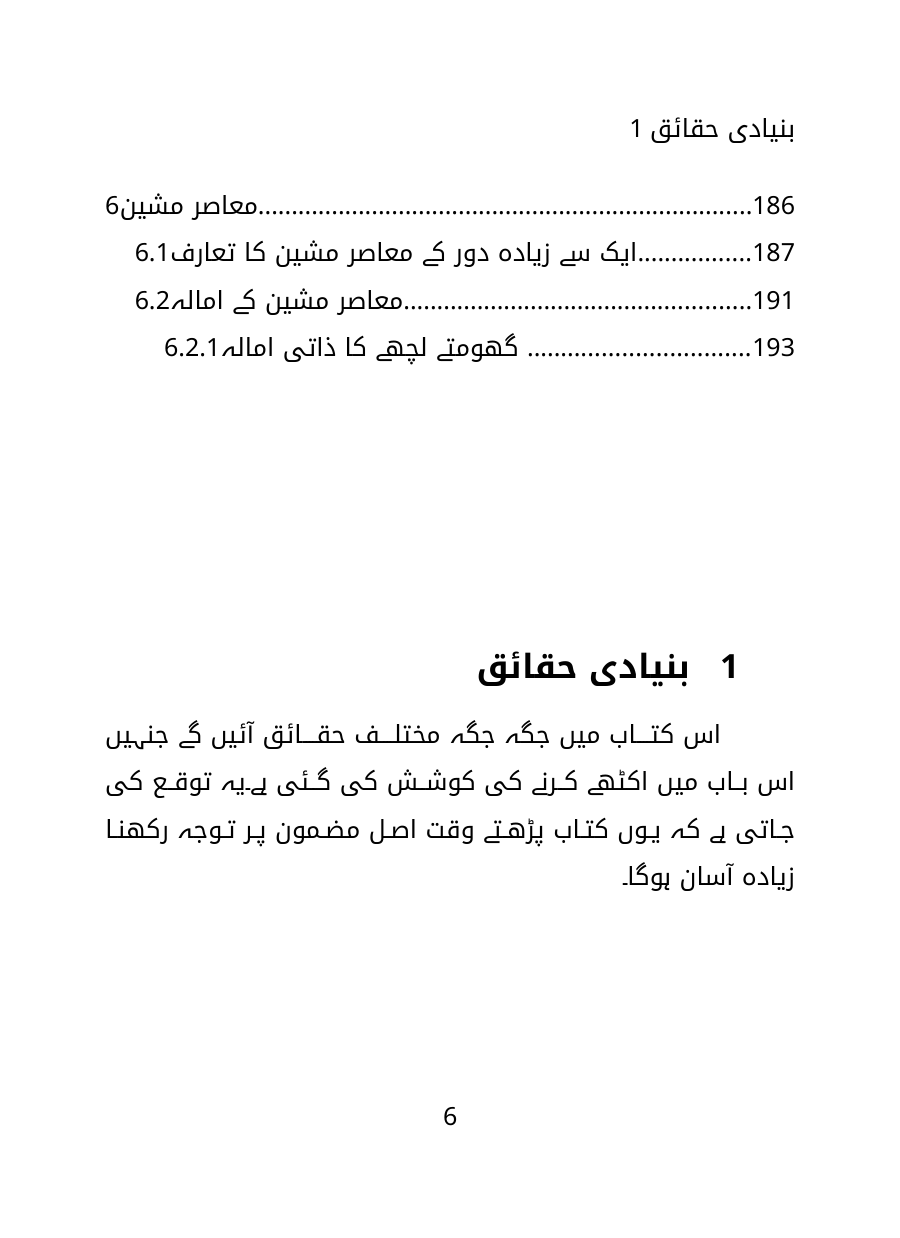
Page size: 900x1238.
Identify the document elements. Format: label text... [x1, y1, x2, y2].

subtitle بنیادی حقائق [105, 635, 720, 699]
text 6.2معاصر مشین کے امالہ 191 [134, 277, 795, 324]
text 6.2.1گھومتے لچھے کا ذاتی امالہ 193 [164, 324, 795, 372]
text 6.1ایک سے زیادہ دور کے معاصر مشین کا تعارف 187 [134, 230, 795, 277]
text 6معاصر مشین 186 [105, 182, 795, 230]
text اس کتاب میں جگہ جگہ مختلف حقائق آئیں گے جنہیں اس باب میں اکٹھے کرنے کی کوشش کی گئی ہے۔یہ توقع کی جاتی ہے کہ یوں کتاب پڑھتے وقت اصل مضمون پر توجہ رکھنا زیادہ آسان ہوگا۔ [105, 711, 795, 901]
